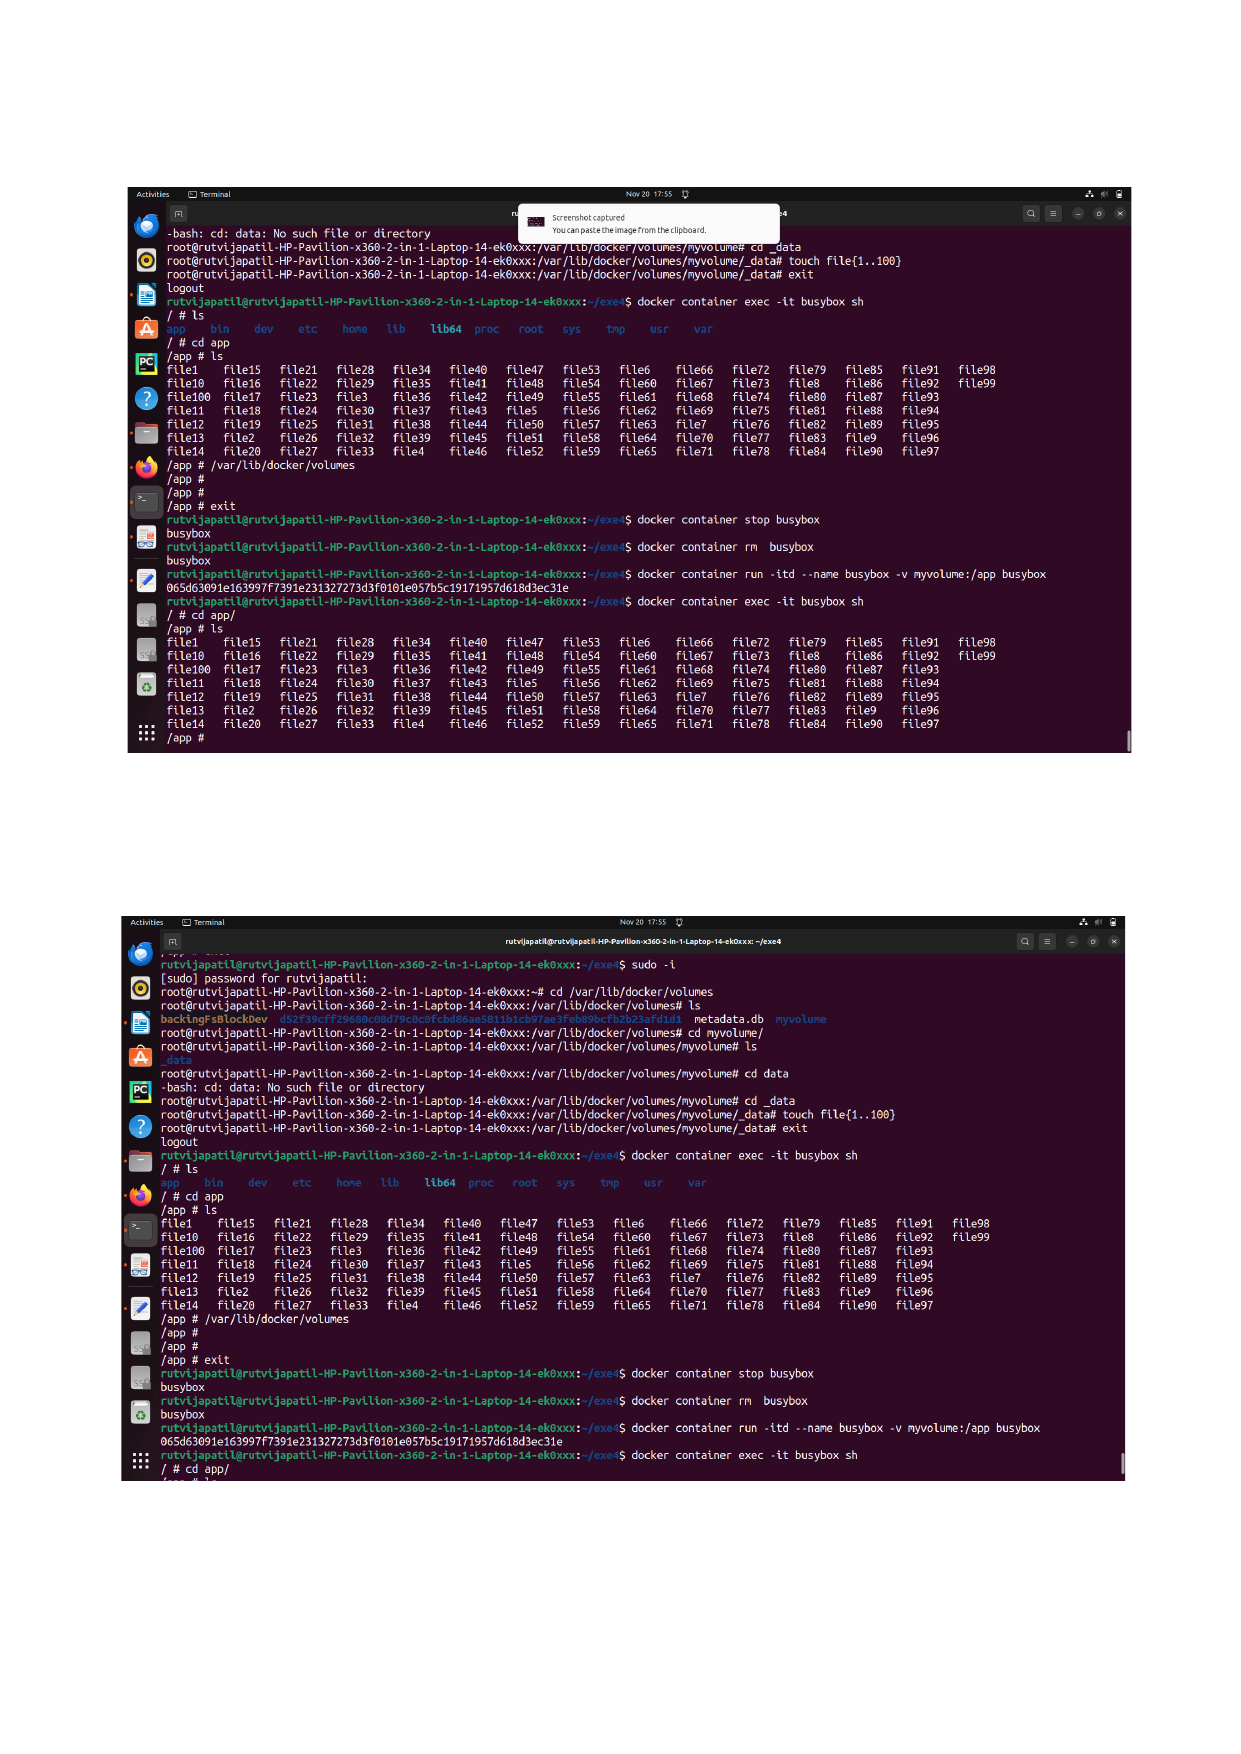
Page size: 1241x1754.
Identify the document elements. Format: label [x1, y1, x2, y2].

picture [127, 187, 1132, 753]
picture [121, 916, 1126, 1481]
